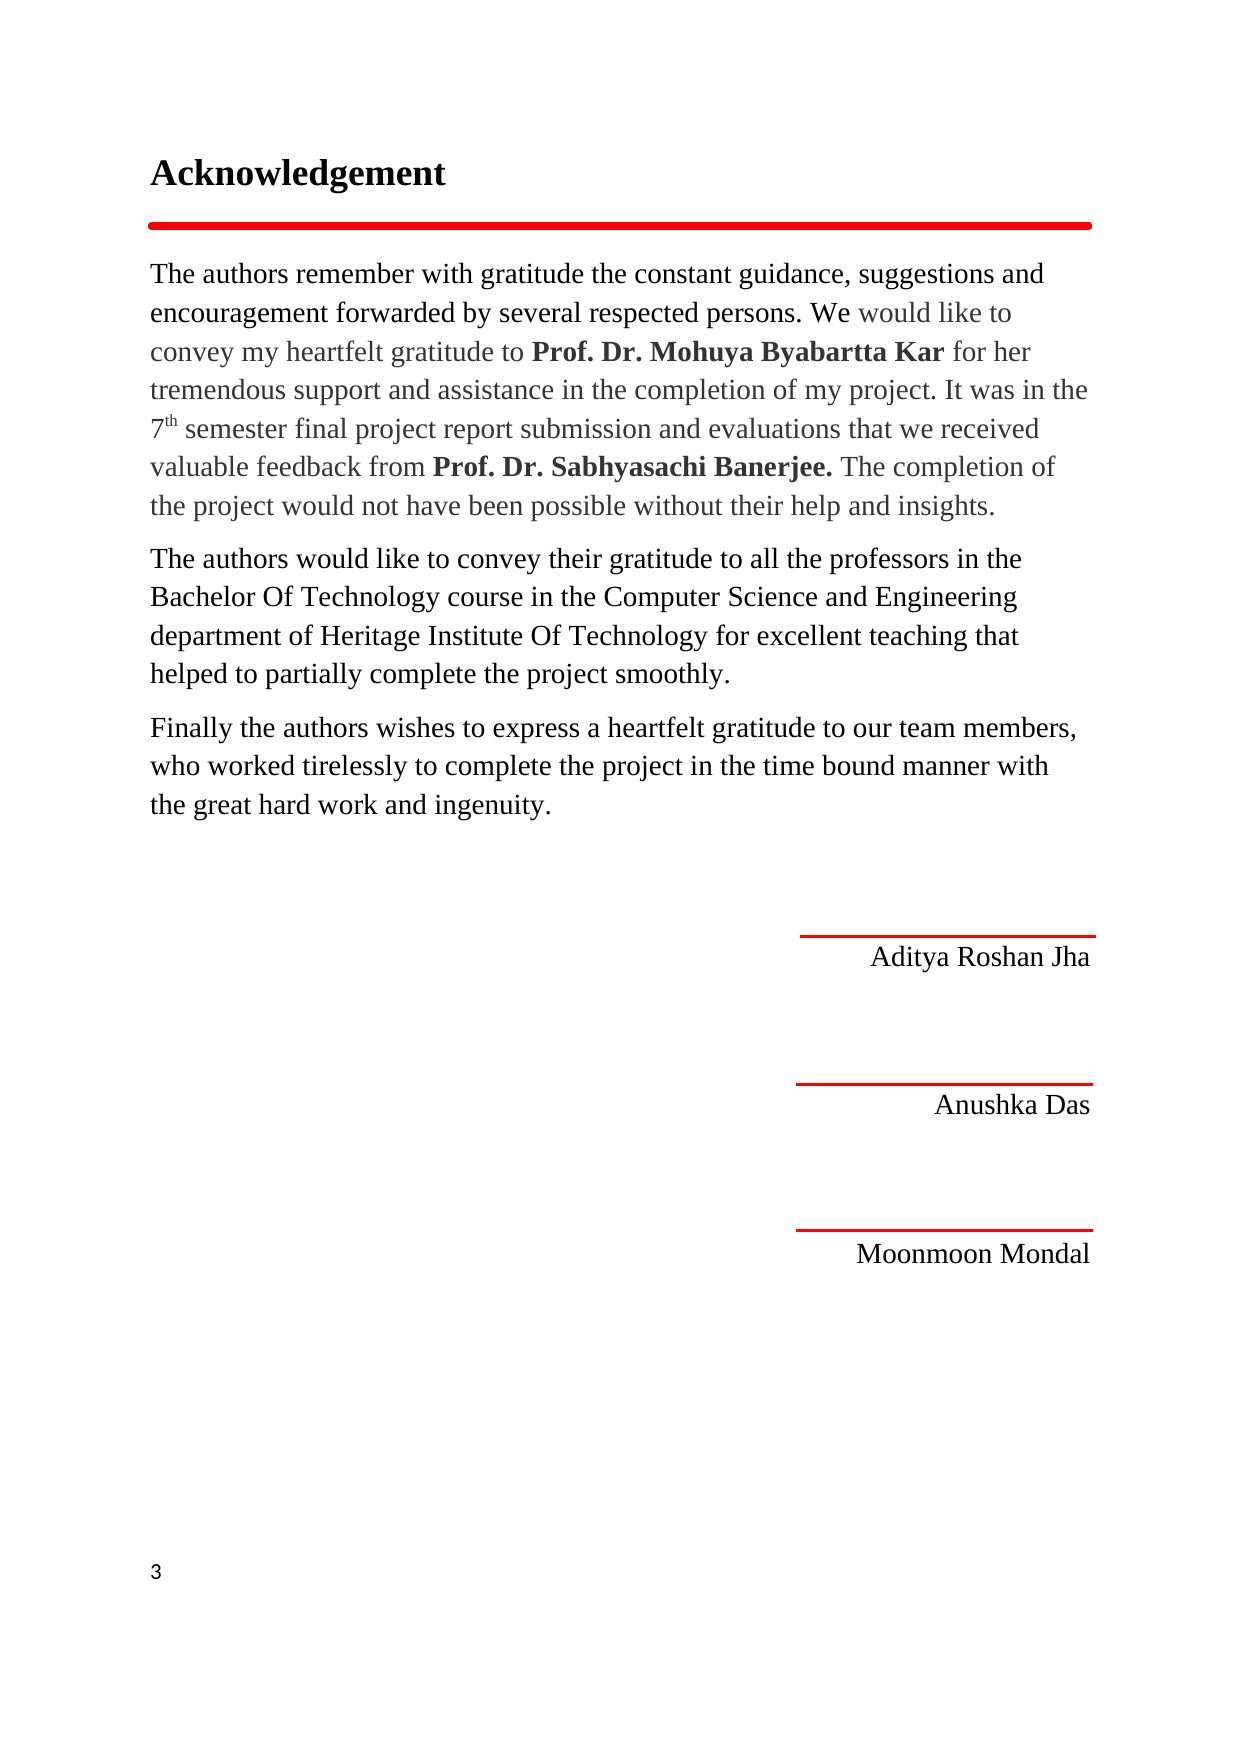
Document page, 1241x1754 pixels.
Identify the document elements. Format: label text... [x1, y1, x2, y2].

text Finally the authors wishes to express a heartfelt gratitude to our team members, who worked tirelessly to complete the project in the time bound manner with the great hard work and ingenuity. [150, 710, 1090, 820]
text The authors remember with gratitude the constant guidance, suggestions and encouragement forwarded by several respected persons. We would like to convey my heartfelt gratitude to Prof. Dr. Mohuya Byabartta Kar for her tremendous support and assistance in the completion of my project. It was in the 7th semester final project report submission and evaluations that we received valuable feedback from Prof. Dr. Sabhyasachi Banerjee. The completion of the project would not have been possible without their help and insights. [150, 257, 1090, 521]
text Anushka Das [150, 1087, 1090, 1121]
text Aditya Roshan Jha [150, 939, 1090, 973]
text Moonmoon Mondal [150, 1236, 1090, 1269]
text The authors would like to convey their gratitude to all the professors in the Bachelor Of Technology course in the Computer Science and Engineering department of Heritage Institute Of Technology for excellent teaching that helped to partially complete the project smoothly. [150, 541, 1090, 690]
subtitle Acknowledgement [150, 150, 1090, 193]
